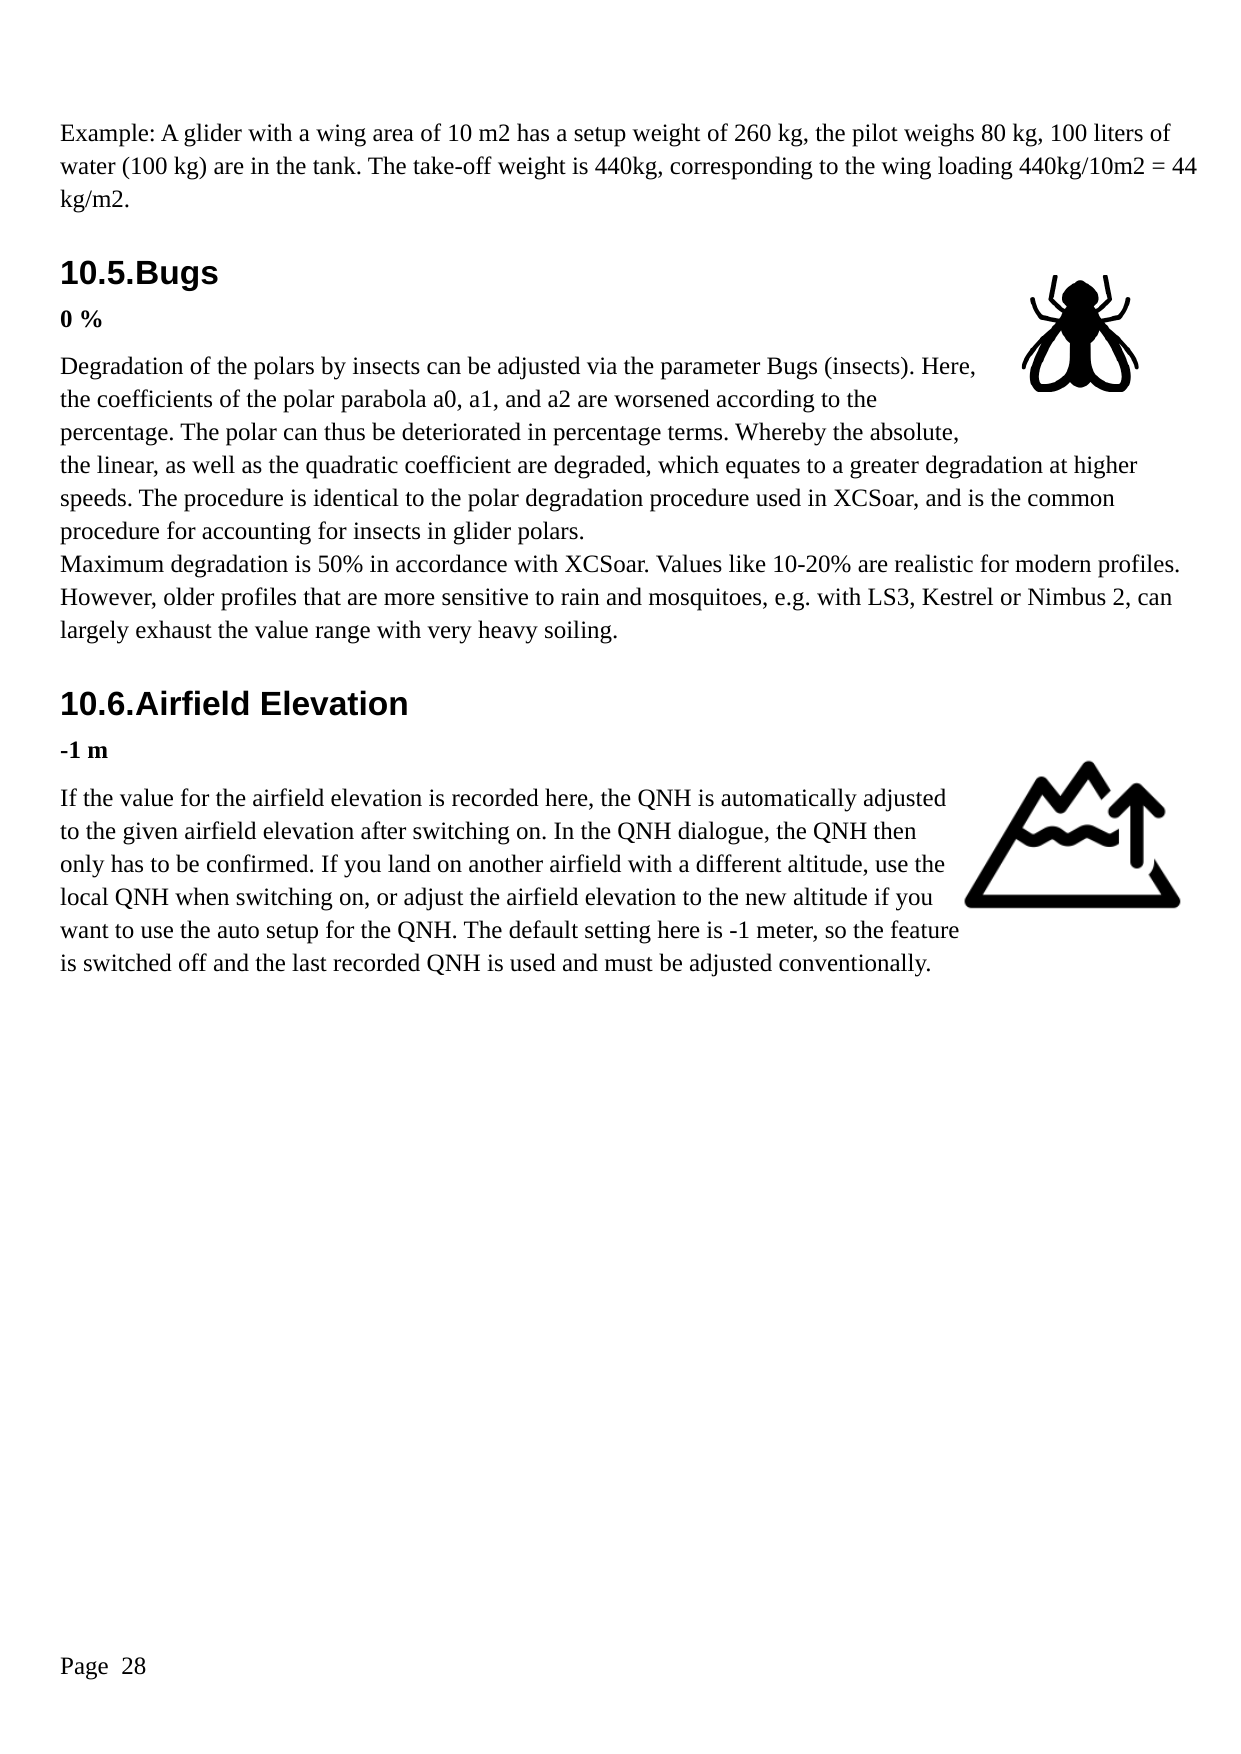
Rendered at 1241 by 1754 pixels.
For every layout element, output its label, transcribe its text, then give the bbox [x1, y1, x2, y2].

text If the value for the airfield elevation is recorded here, the QNH is automatically adjusted to the given airfield elevation after switching on. In the QNH dialogue, the QNH then only has to be confirmed. If you land on another airfield with a different altitude, use the local QNH when switching on, or adjust the airfield elevation to the new altitude if you want to use the auto setup for the QNH. The default setting here is -1 meter, so the feature is switched off and the last recorded QNH is used and must be adjusted conventionally. [60, 783, 1207, 977]
text [1186, 735, 1207, 764]
picture [1021, 275, 1139, 392]
picture [959, 721, 1186, 948]
text -1 m [60, 735, 959, 764]
text 0 % [60, 304, 1021, 332]
text [1139, 304, 1207, 332]
text Example: A glider with a wing area of 10 m2 has a setup weight of 260 kg, the pilot weighs 80 kg, 100 liters of water (100 kg) are in the tank. The take-off weight is 440kg, corresponding to the wing loading 440kg/10m2 = 44 kg/m2. [60, 118, 1207, 213]
subtitle Bugs [60, 253, 1207, 291]
subtitle Airfield Elevation [60, 684, 1207, 723]
text Degradation of the polars by insects can be adjusted via the parameter Bugs (insects). Here, the coefficients of the polar parabola a0, a1, and a2 are worsened according to the percentage. The polar can thus be deteriorated in percentage terms. Whereby the absolute, the linear, as well as the quadratic coefficient are degraded, which equates to a greater degradation at higher speeds. The procedure is identical to the polar degradation procedure used in XCSoar, and is the common procedure for accounting for insects in glider polars. Maximum degradation is 50% in accordance with XCSoar. Values like 10-20% are realistic for modern profiles. However, older profiles that are more sensitive to rain and mosquitoes, e.g. with LS3, Kestrel or Nimbus 2, can largely exhaust the value range with very heavy soiling. [60, 351, 1207, 644]
